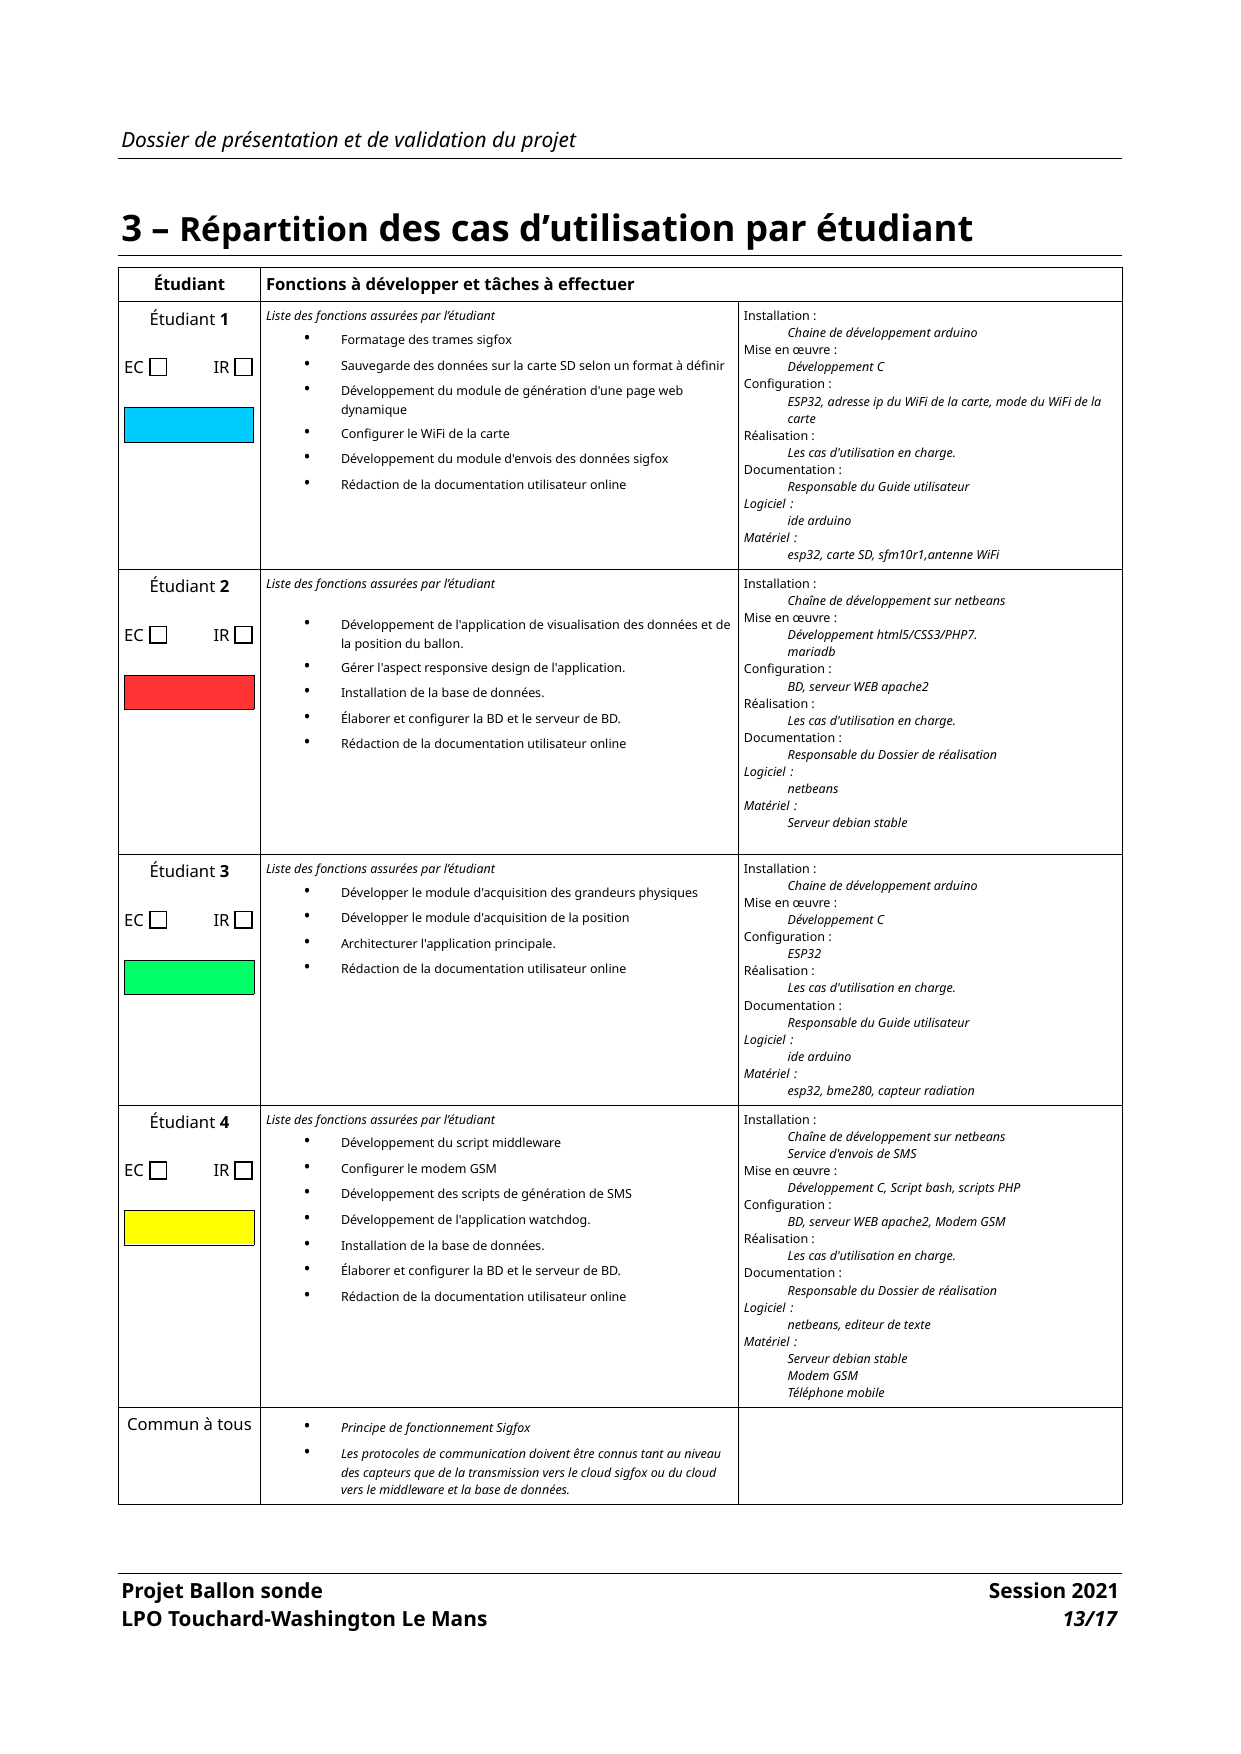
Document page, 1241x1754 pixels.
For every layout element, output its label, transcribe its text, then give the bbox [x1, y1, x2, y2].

table_header [125, 676, 254, 709]
table_cell Étudiant 3 EC IR [119, 855, 260, 1105]
table_cell Commun à tous [119, 1408, 260, 1504]
table_cell Étudiant 2 EC IR [119, 570, 260, 854]
table_cell Installation : Chaîne de développement sur netbeans Service d'envois de SMS Mise en œuvre : Développement C, Script bash, scripts PHP Configuration : BD, serveur WEB apache2, Modem GSM Réalisation : Les cas d'utilisation en charge. Documentation : Responsable du Dossier de réalisation Logiciel : netbeans, editeur de texte Matériel : Serveur debian stable Modem GSM Téléphone mobile [739, 1106, 1122, 1407]
subtitle Répartition des cas d’utilisation par étudiant [118, 199, 1122, 255]
table_header [125, 408, 253, 442]
table_cell [739, 1408, 1122, 1504]
table_cell Liste des fonctions assurées par l’étudiant Développement du script middleware Configurer le modem GSM Développement des scripts de génération de SMS Développement de l'application watchdog. Installation de la base de données. Élaborer et configurer la BD et le serveur de BD. Rédaction de la documentation utilisateur online [261, 1106, 738, 1407]
table_cell Installation : Chaine de développement arduino Mise en œuvre : Développement C Configuration : ESP32 Réalisation : Les cas d'utilisation en charge. Documentation : Responsable du Guide utilisateur Logiciel : ide arduino Matériel : esp32, bme280, capteur radiation [739, 855, 1122, 1105]
table_cell Étudiant 1 EC IR [119, 302, 260, 569]
table_header Fonctions à développer et tâches à effectuer [261, 268, 1122, 301]
table_cell Étudiant 4 EC IR [119, 1106, 260, 1407]
table_cell Installation : Chaîne de développement sur netbeans Mise en œuvre : Développement html5/CSS3/PHP7. mariadb Configuration : BD, serveur WEB apache2 Réalisation : Les cas d'utilisation en charge. Documentation : Responsable du Dossier de réalisation Logiciel : netbeans Matériel : Serveur debian stable [739, 570, 1122, 854]
table_cell Liste des fonctions assurées par l’étudiant Développer le module d'acquisition des grandeurs physiques Développer le module d'acquisition de la position Architecturer l'application principale. Rédaction de la documentation utilisateur online [261, 855, 738, 1105]
table_cell Liste des fonctions assurées par l’étudiant Formatage des trames sigfox Sauvegarde des données sur la carte SD selon un format à définir Développement du module de génération d'une page web dynamique Configurer le WiFi de la carte Développement du module d'envois des données sigfox Rédaction de la documentation utilisateur online [261, 302, 738, 569]
table_cell Principe de fonctionnement Sigfox Les protocoles de communication doivent être connus tant au niveau des capteurs que de la transmission vers le cloud sigfox ou du cloud vers le middleware et la base de données. [261, 1408, 738, 1504]
table_header [125, 1211, 254, 1244]
table_header Étudiant [119, 268, 260, 301]
table_cell Liste des fonctions assurées par l’étudiant Développement de l'application de visualisation des données et de la position du ballon. Gérer l'aspect responsive design de l'application. Installation de la base de données. Élaborer et configurer la BD et le serveur de BD. Rédaction de la documentation utilisateur online [261, 570, 738, 854]
table_cell Installation : Chaine de développement arduino Mise en œuvre : Développement C Configuration : ESP32, adresse ip du WiFi de la carte, mode du WiFi de la carte Réalisation : Les cas d'utilisation en charge. Documentation : Responsable du Guide utilisateur Logiciel : ide arduino Matériel : esp32, carte SD, sfm10r1,antenne WiFi [739, 302, 1122, 569]
table_header [125, 961, 254, 994]
